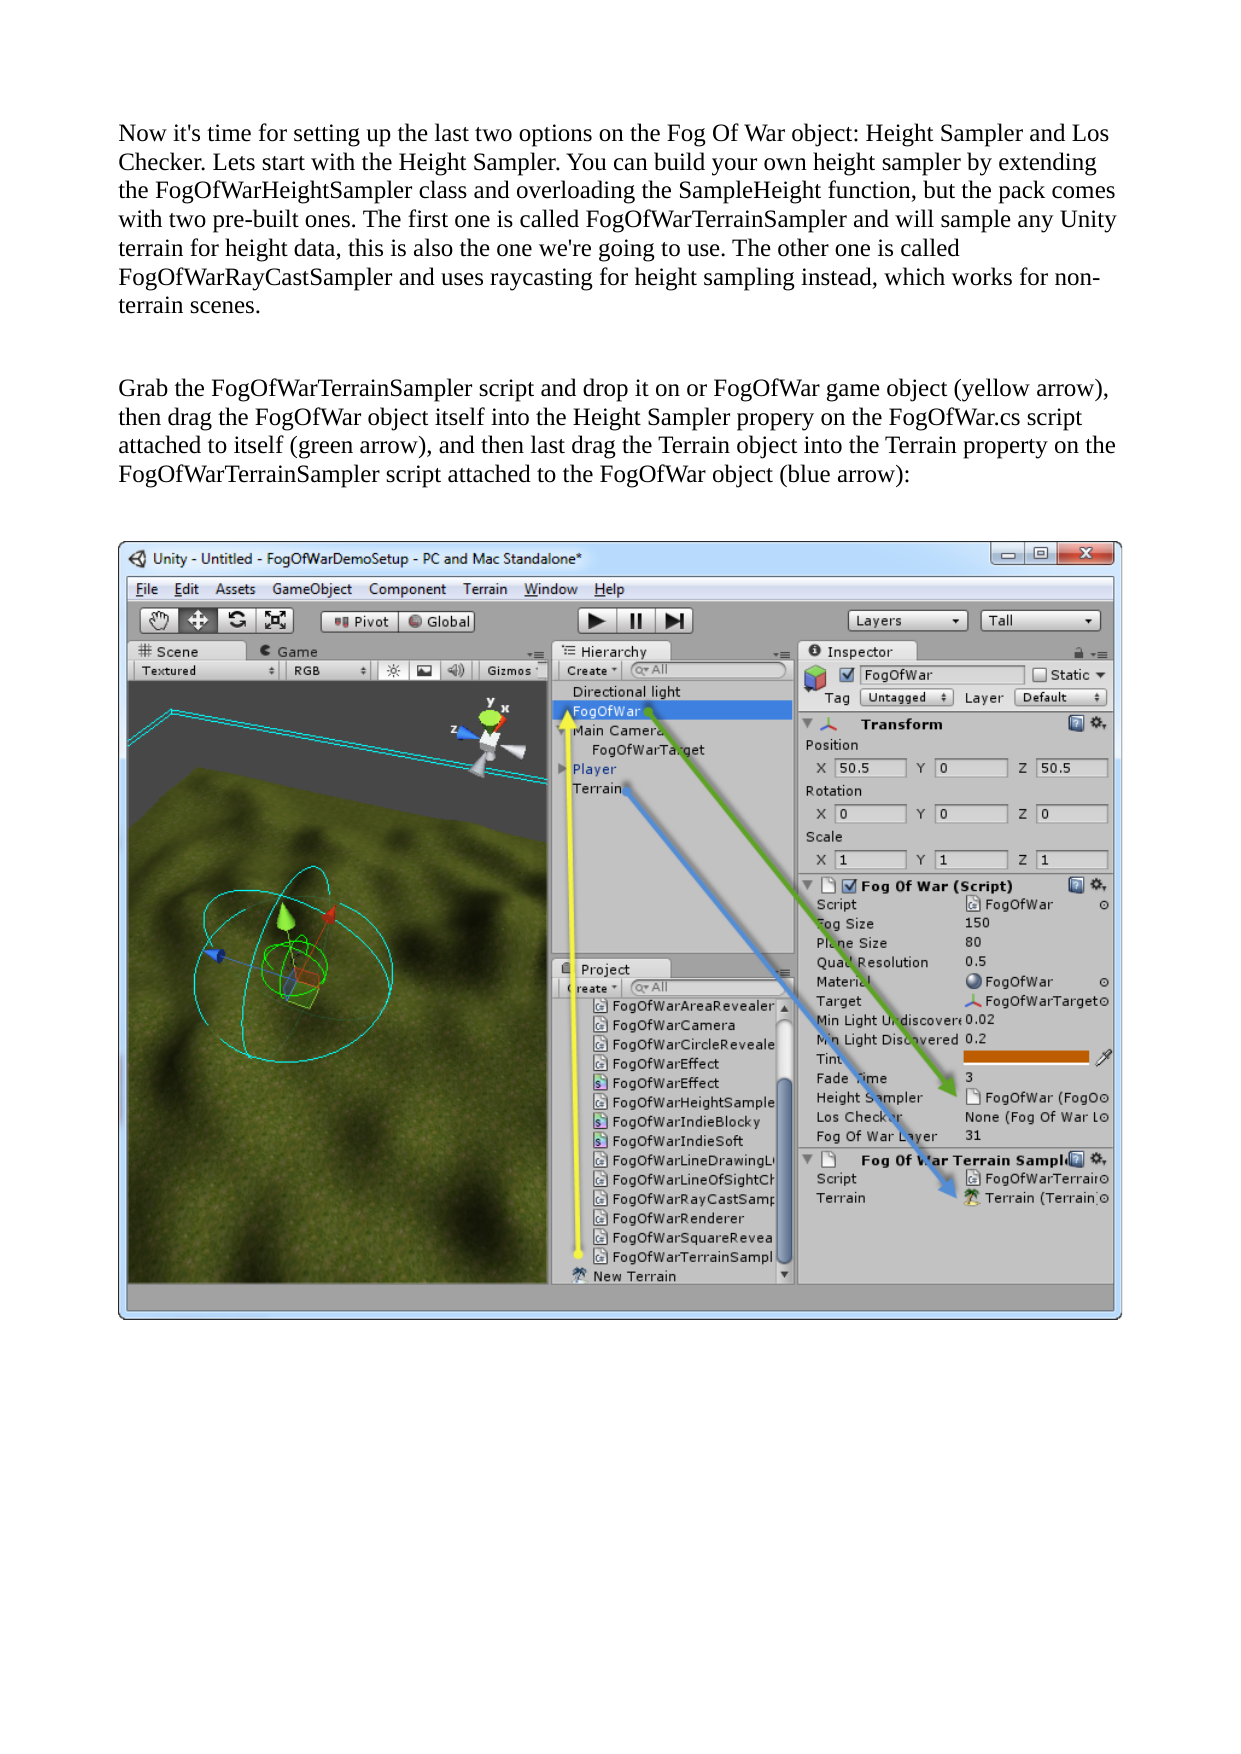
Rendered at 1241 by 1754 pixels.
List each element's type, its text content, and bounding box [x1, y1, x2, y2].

picture [118, 541, 1123, 1320]
text Grab the FogOfWarTerrainSampler script and drop it on or FogOfWar game object (yellow arrow), then drag the FogOfWar object itself into the Height Sampler propery on the FogOfWar.cs script attached to itself (green arrow), and then last drag the Terrain object into the Terrain property on the FogOfWarTerrainSampler script attached to the FogOfWar object (blue arrow): [118, 373, 1122, 488]
text Now it's time for setting up the last two options on the Fog Of War object: Height Sampler and Los Checker. Lets start with the Height Sampler. You can build your own height sampler by extending the FogOfWarHeightSampler class and overloading the SampleHeight function, but the pack comes with two pre-built ones. The first one is called FogOfWarTerrainSampler and will sample any Unity terrain for height data, this is also the one we're going to use. The other one is called FogOfWarRayCastSampler and uses raycasting for height sampling instead, which works for non-terrain scenes. [118, 118, 1122, 319]
